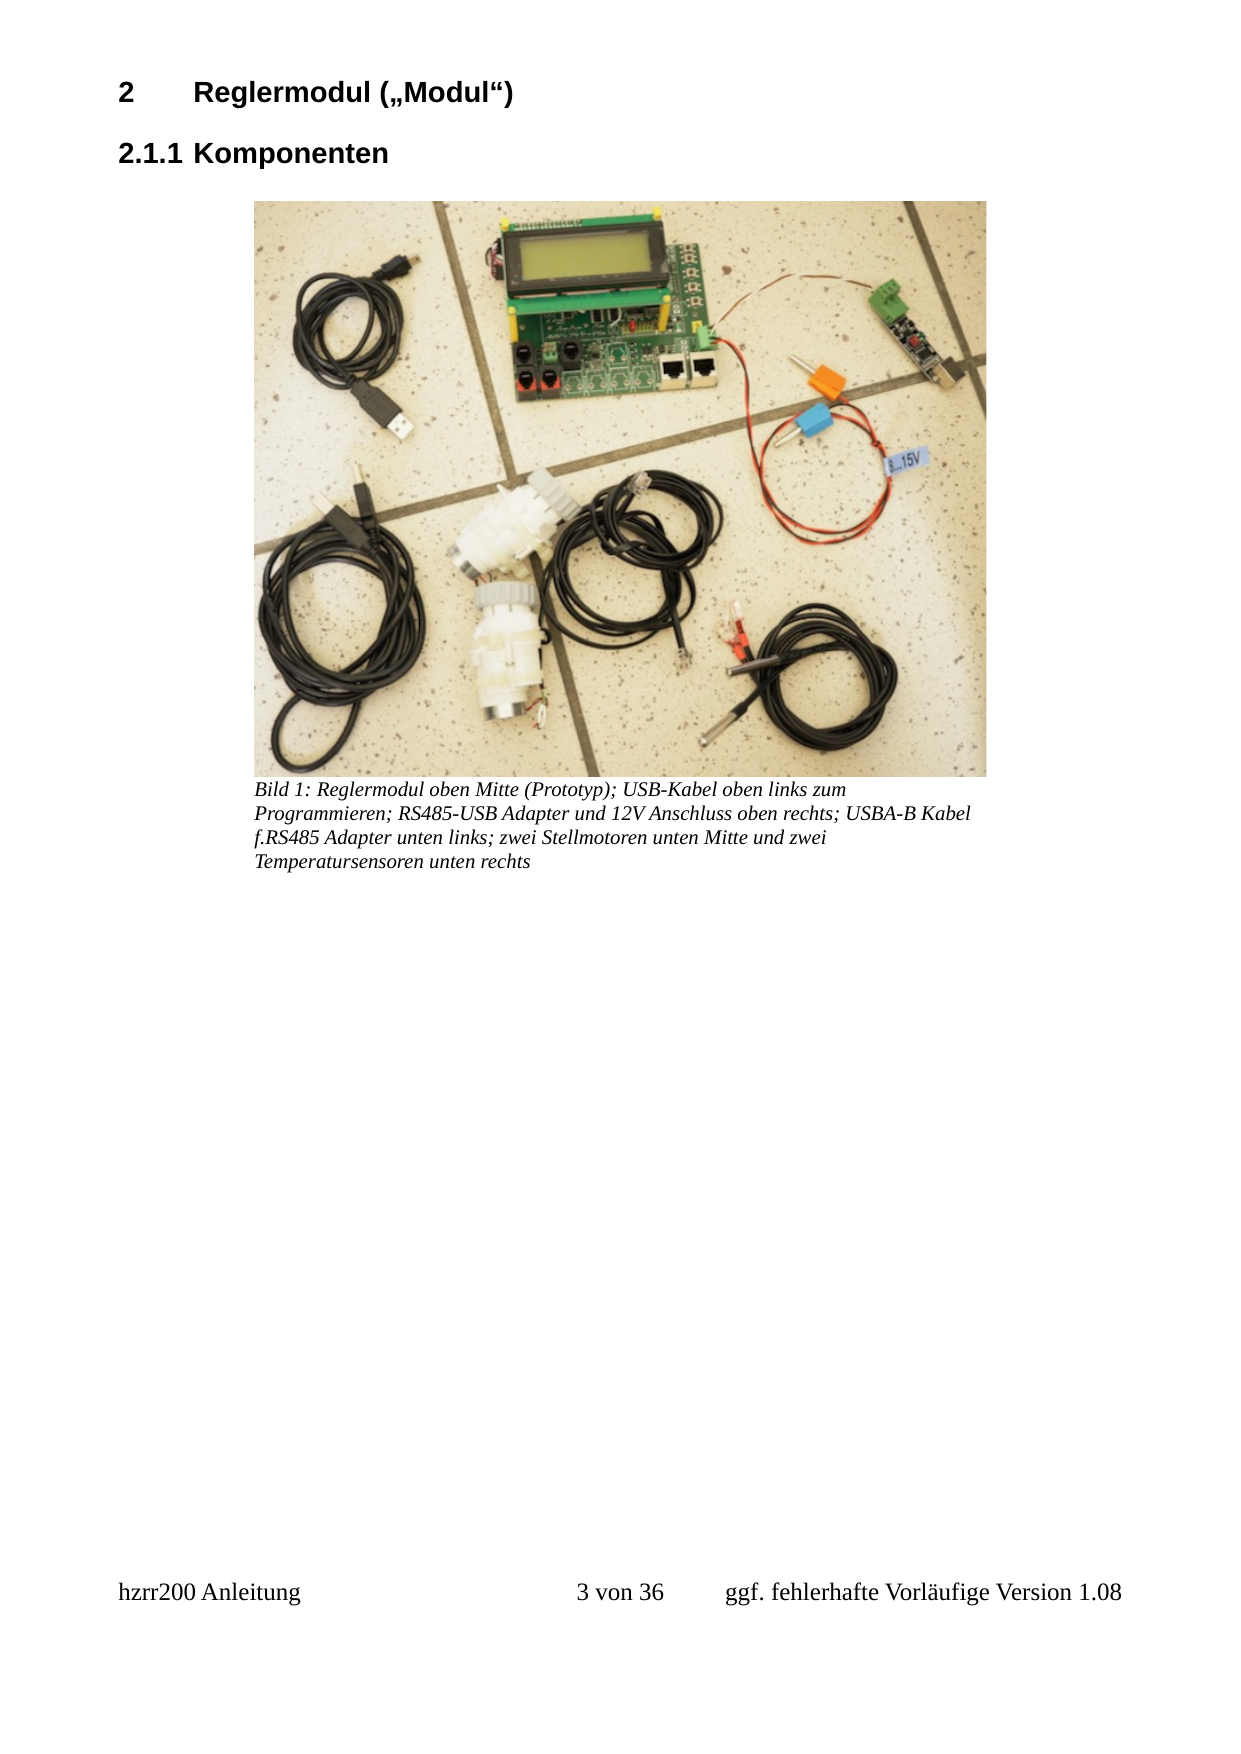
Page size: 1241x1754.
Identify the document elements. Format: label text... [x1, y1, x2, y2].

subtitle Reglermodul („Modul“) [118, 75, 1122, 108]
text [254, 182, 986, 201]
text Bild 1: Reglermodul oben Mitte (Prototyp); USB-Kabel oben links zum Programmieren; RS485-USB Adapter und 12V Anschluss oben rechts; USBA-B Kabel f.RS485 Adapter unten links; zwei Stellmotoren unten Mitte und zwei Temperatursensoren unten rechts [254, 777, 986, 873]
subtitle Komponenten [118, 136, 1122, 169]
